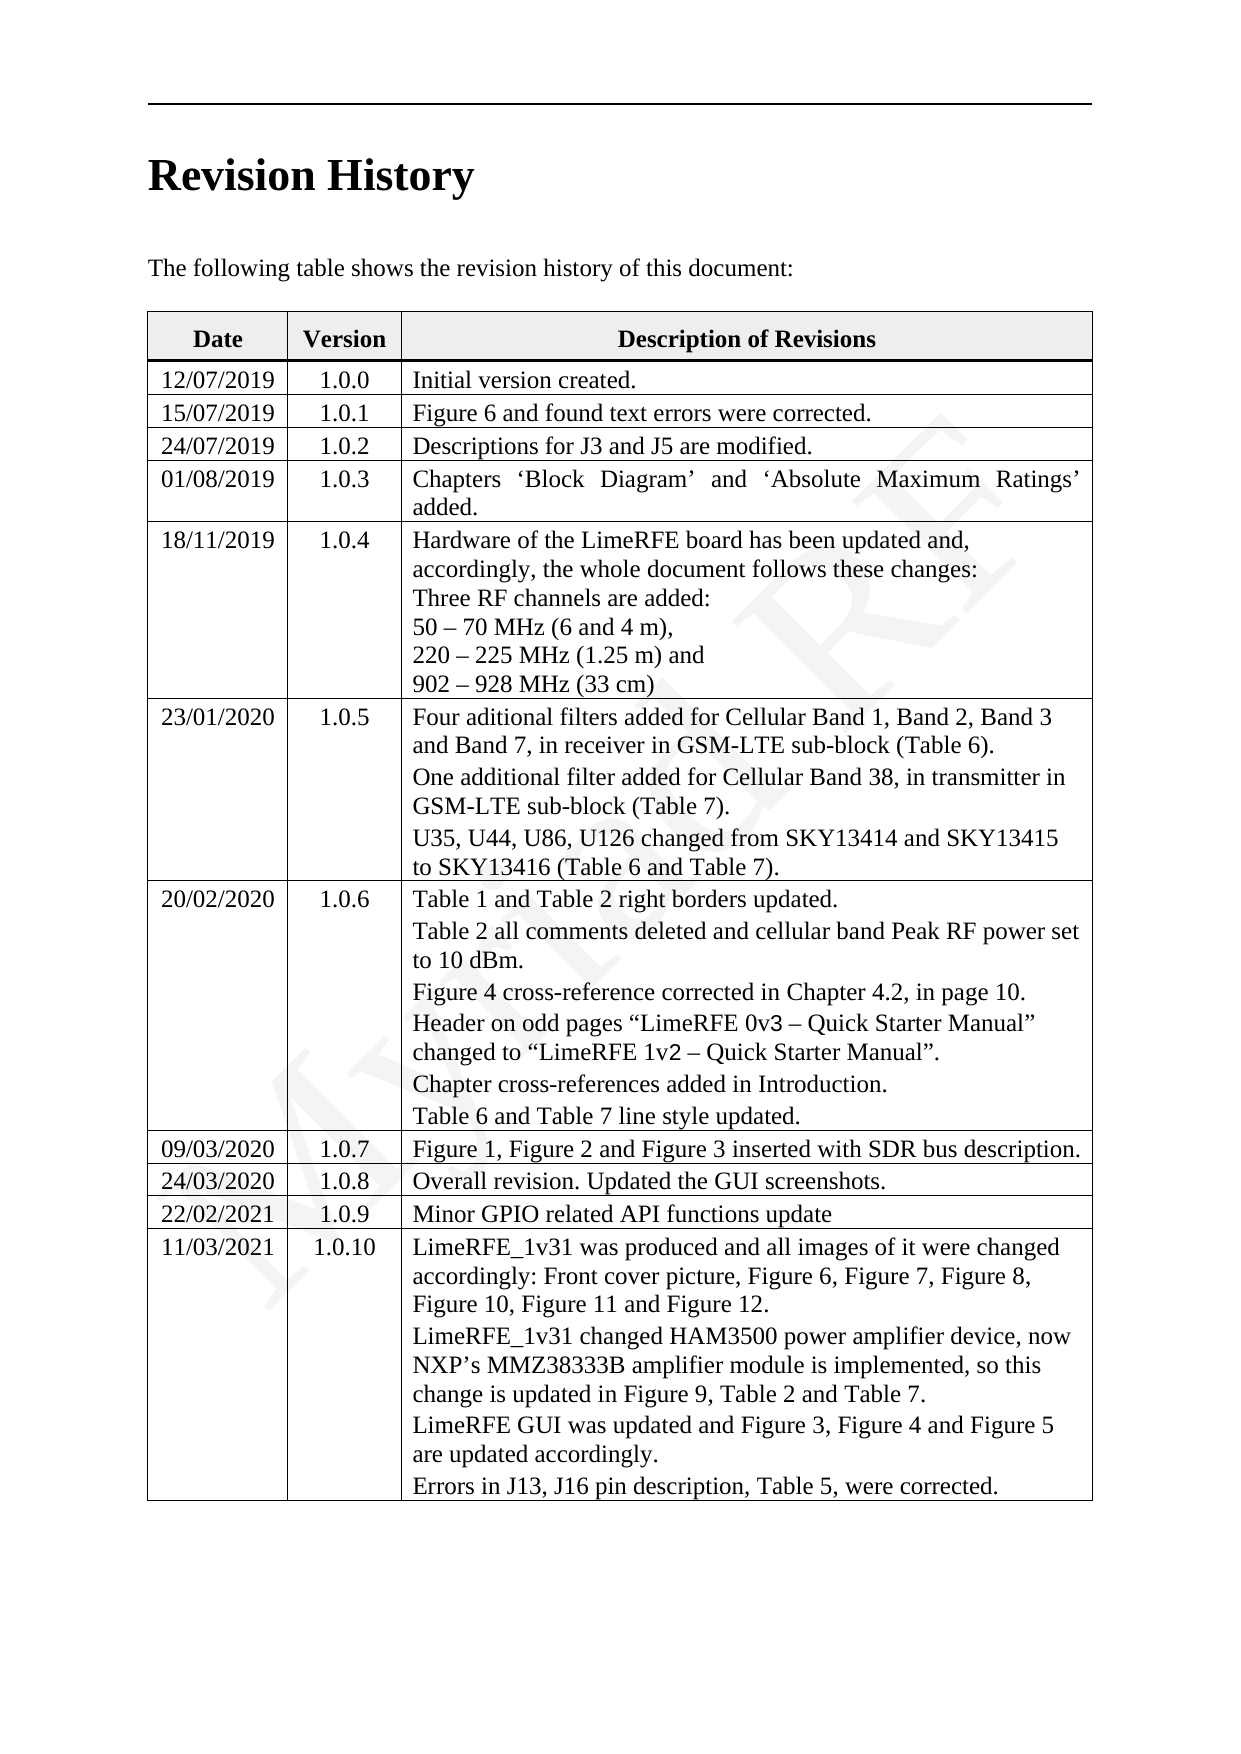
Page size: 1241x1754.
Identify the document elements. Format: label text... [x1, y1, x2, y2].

text Revision History [148, 148, 1092, 200]
table_cell 1.0.8 [314, 1164, 379, 1195]
table_cell 1.0.1 [288, 395, 401, 427]
table_cell 24/03/2020 [200, 1164, 287, 1195]
table_cell 1.0.0 [288, 362, 401, 394]
table_cell [288, 1164, 310, 1195]
table_cell 1.0.10 [288, 1229, 401, 1500]
table_cell [386, 1180, 401, 1195]
table_cell LimeRFE_1v31 was produced and all images of it were changed accordingly: Front cover picture, Figure 6, Figure 7, Figure 8, Figure 10, Figure 11 and Figure 12. LimeRFE_1v31 changed HAM3500 power amplifier device, now NXP’s MMZ38333B amplifier module is implemented, so this change is updated in Figure 9, Table 2 and Table 7. LimeRFE GUI was updated and Figure 3, Figure 4 and Figure 5 are updated accordingly. Errors in J13, J16 pin description, Table 5, were corrected. [402, 1229, 1092, 1500]
table_cell Minor GPIO related API functions update [402, 1196, 1092, 1228]
table_cell 23/01/2020 [148, 699, 287, 880]
table_cell Overall revision. Updated the GUI screenshots. [402, 1164, 1092, 1195]
table_cell Initial version created. [402, 362, 1092, 394]
table_cell Chapters ‘Block Diagram’ and ‘Absolute Maximum Ratings’ added. [402, 461, 901, 521]
table_cell Hardware of the LimeRFE board has been updated and, accordingly, the whole document follows these changes: Three RF channels are added: 50 – 70 MHz (6 and 4 m), 220 – 225 MHz (1.25 m) and 902 – 928 MHz (33 cm) [402, 522, 1092, 698]
table_cell 22/02/2021 [204, 1196, 287, 1228]
text The following table shows the revision history of this document: [148, 253, 1092, 282]
table_cell 15/07/2019 [148, 395, 287, 427]
table_cell 1.0.9 [325, 1196, 401, 1228]
table_cell 1, Figure 2 and Figure 3 inserted with SDR bus description. [485, 1131, 1092, 1162]
table_cell 20/02/2020 [148, 881, 287, 1129]
table_cell 01/08/2019 [148, 461, 287, 521]
table_header Description of Revisions [402, 312, 1092, 359]
table_cell 12/07/2019 [148, 362, 287, 394]
table_header Version [288, 312, 401, 359]
table_cell 1.0.5 [288, 699, 401, 880]
table_cell 09/03/2020 [148, 1131, 287, 1162]
table_cell Table 1 and Table 2 right borders updated. Table 2 all comments deleted and cellular band Peak RF power set to 10 dBm. Figure 4 cross-reference corrected in Chapter 4.2, in page 10. Header on odd pages “LimeRFE 0v3 – Quick Starter Manual” changed to “LimeRFE 1v2 – Quick Starter Manual”. Chapter cross-references added in Introduction. Table 6 and Table 7 line style updated. [402, 881, 1092, 1129]
table_cell 18/11/2019 [148, 522, 287, 698]
table_cell 1.0.7 [360, 1131, 401, 1162]
table_cell 1.0.9 [288, 1196, 314, 1208]
table_cell Figure 6 and found text errors were corrected. [402, 395, 1092, 427]
table_cell 24/07/2019 [148, 428, 287, 460]
table_cell 1.0.3 [288, 461, 401, 521]
table_cell Four aditional filters added for Cellular Band 1, Band 2, Band 3 and Band 7, in receiver in GSM-LTE sub-block (Table 6). One additional filter added for Cellular Band 38, in transmitter in GSM-LTE sub-block (Table 7). U35, U44, U86, U126 changed from SKY13414 and SKY13415 to SKY13416 (Table 6 and Table 7). [402, 699, 1092, 880]
table_cell 1.0.7 [303, 1131, 354, 1162]
table_cell 1.0.7 [288, 1132, 299, 1162]
table_header Date [148, 312, 287, 359]
table_cell [910, 428, 1092, 460]
table_cell 24/03/2020 [148, 1164, 188, 1195]
table_cell Chapters ‘Block Diagram’ and ‘Absolute Maximum Ratings’ added. [895, 461, 1092, 521]
table_cell Figure [402, 1131, 477, 1162]
table_cell 22/02/2021 [148, 1196, 215, 1228]
table_cell Descriptions for J3 and J5 are modified. [402, 428, 924, 460]
table_cell 11/03/2021 [148, 1229, 287, 1500]
table_cell 1.0.6 [288, 881, 401, 1129]
table_cell 1.0.2 [288, 428, 401, 460]
table_cell 1.0.4 [288, 522, 401, 698]
